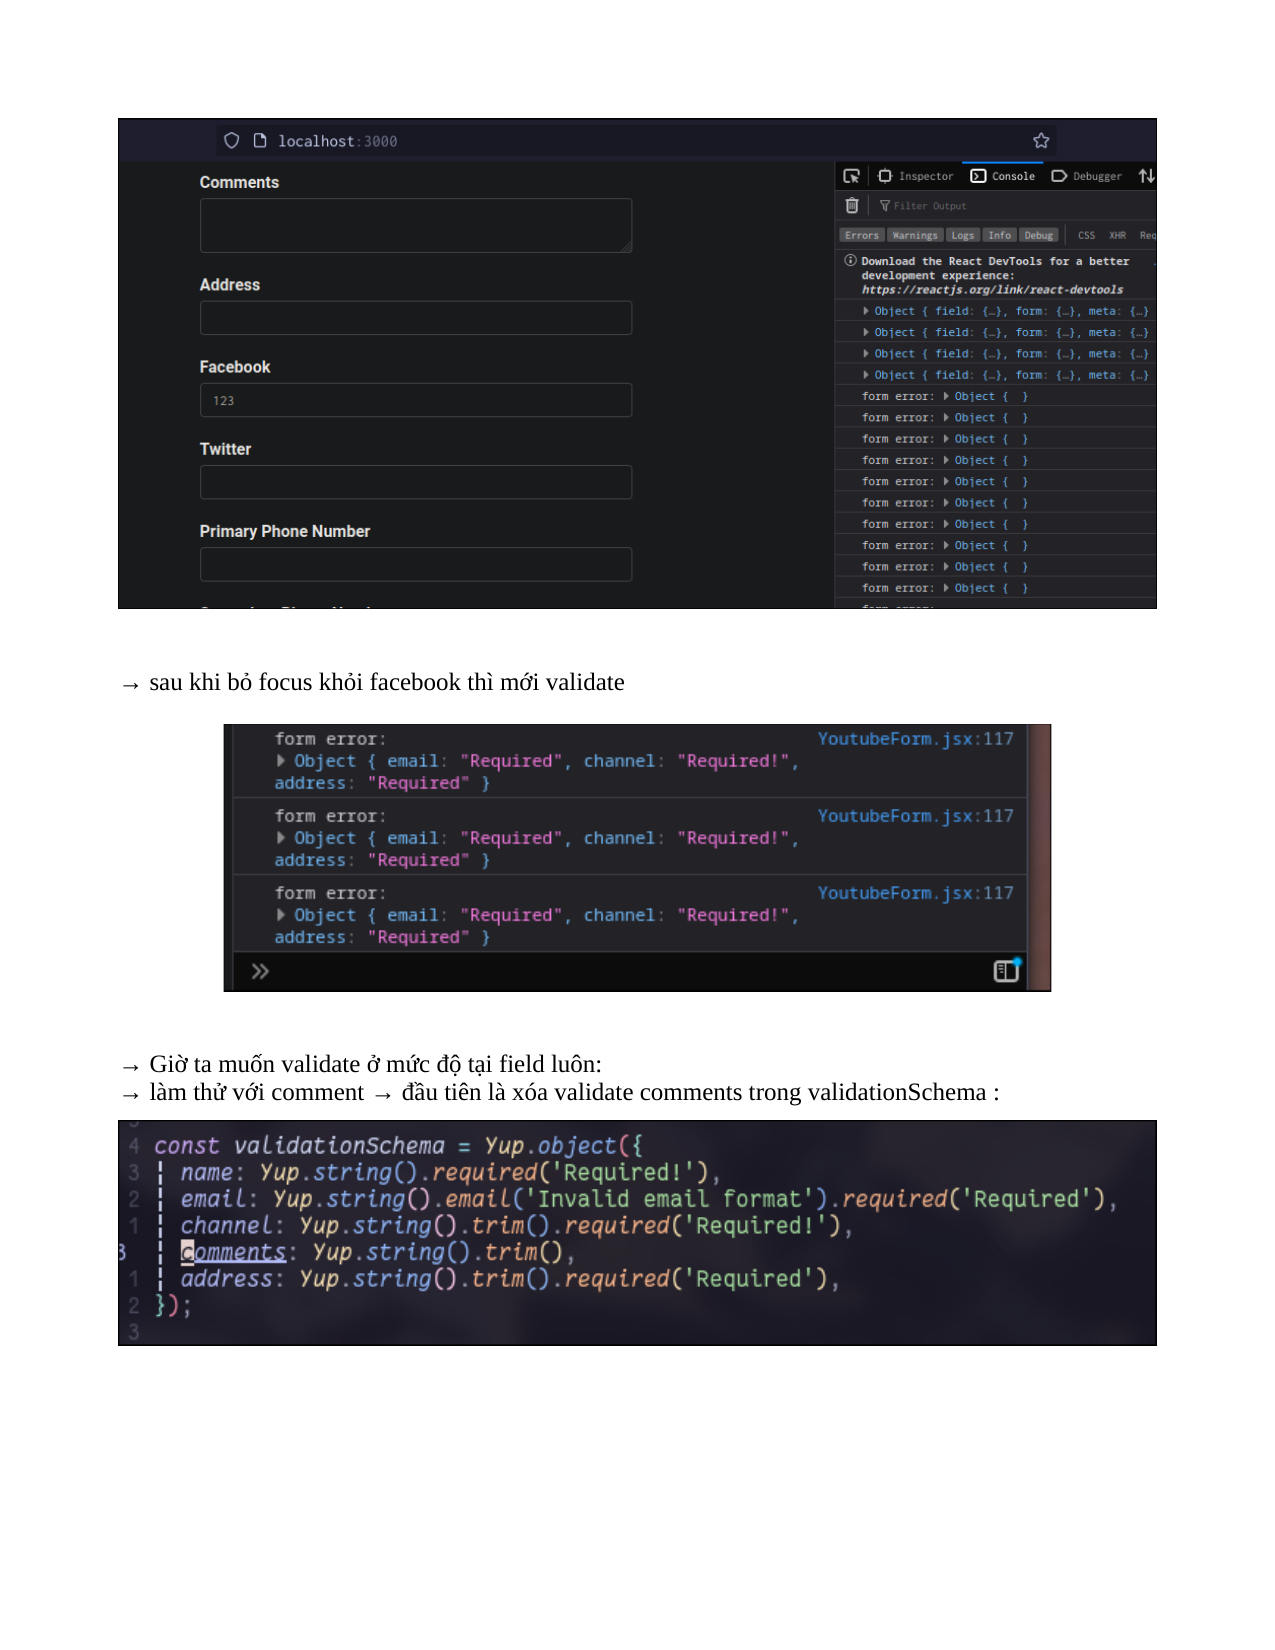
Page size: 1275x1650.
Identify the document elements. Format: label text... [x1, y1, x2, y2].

text → Giờ ta muốn validate ở mức độ tại field luôn: [118, 1049, 1157, 1077]
picture [118, 118, 1157, 609]
text → sau khi bỏ focus khỏi facebook thì mới validate [118, 667, 1157, 695]
text → làm thử với comment → đầu tiên là xóa validate comments trong validationSchema : [118, 1077, 1157, 1106]
picture [118, 1120, 1157, 1346]
picture [223, 724, 1052, 992]
